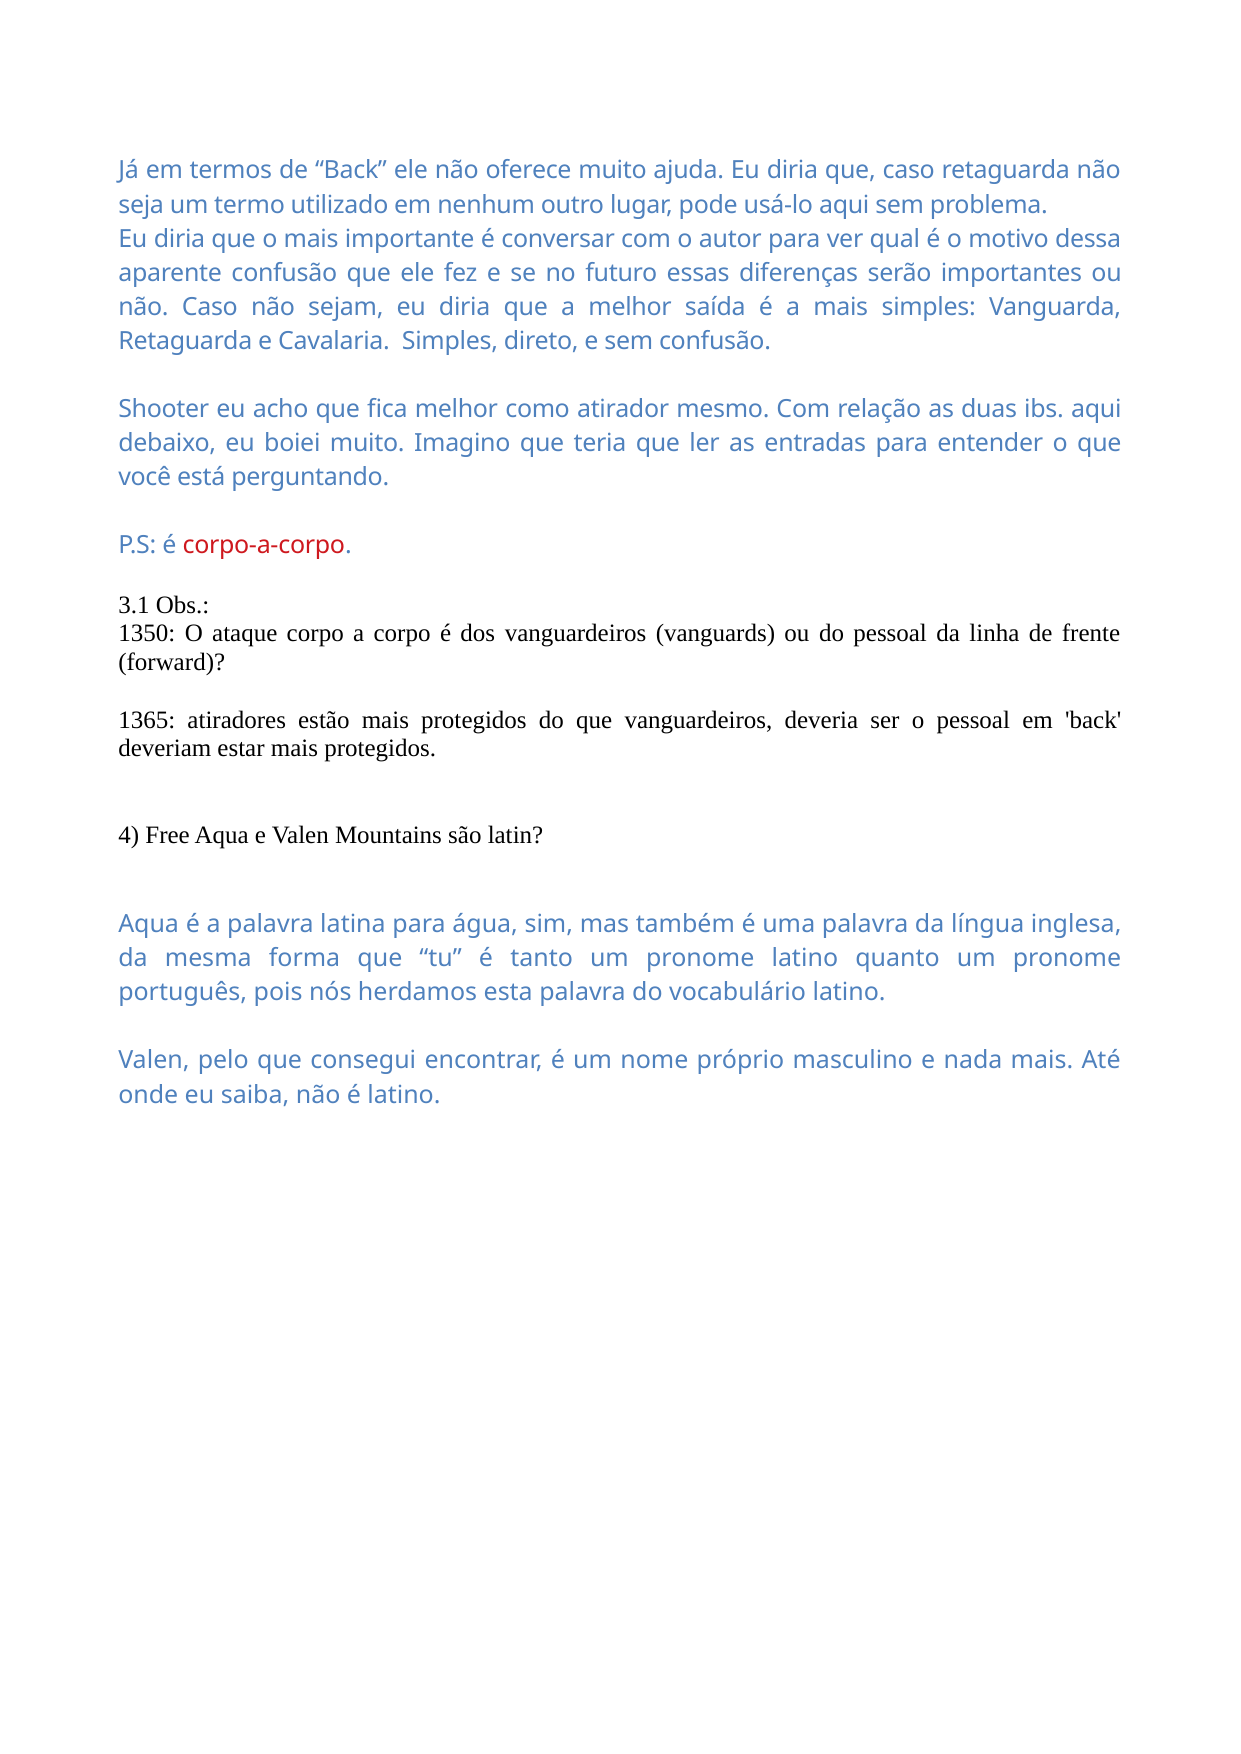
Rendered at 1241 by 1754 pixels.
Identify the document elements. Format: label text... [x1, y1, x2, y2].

text Já em termos de “Back” ele não oferece muito ajuda. Eu diria que, caso retaguarda não seja um termo utilizado em nenhum outro lugar, pode usá-lo aqui sem problema. [118, 152, 1122, 220]
text Valen, pelo que consegui encontrar, é um nome próprio masculino e nada mais. Até onde eu saiba, não é latino. [118, 1042, 1122, 1110]
text Shooter eu acho que fica melhor como atirador mesmo. Com relação as duas ibs. aqui debaixo, eu boiei muito. Imagino que teria que ler as entradas para entender o que você está perguntando. [118, 391, 1122, 493]
text Aqua é a palavra latina para água, sim, mas também é uma palavra da língua inglesa, da mesma forma que “tu” é tanto um pronome latino quanto um pronome português, pois nós herdamos esta palavra do vocabulário latino. [118, 906, 1122, 1008]
text 1350: O ataque corpo a corpo é dos vanguardeiros (vanguards) ou do pessoal da linha de frente (forward)? [118, 618, 1122, 676]
text P.S: é corpo-a-corpo. [118, 527, 1122, 561]
text 4) Free Aqua e Valen Mountains são latin? [118, 820, 1122, 848]
text Eu diria que o mais importante é conversar com o autor para ver qual é o motivo dessa aparente confusão que ele fez e se no futuro essas diferenças serão importantes ou não. Caso não sejam, eu diria que a melhor saída é a mais simples: Vanguarda, Retaguarda e Cavalaria. Simples, direto, e sem confusão. [118, 220, 1122, 357]
text 3.1 Obs.: [118, 590, 1122, 618]
text 1365: atiradores estão mais protegidos do que vanguardeiros, deveria ser o pessoal em 'back' deveriam estar mais protegidos. [118, 705, 1122, 762]
